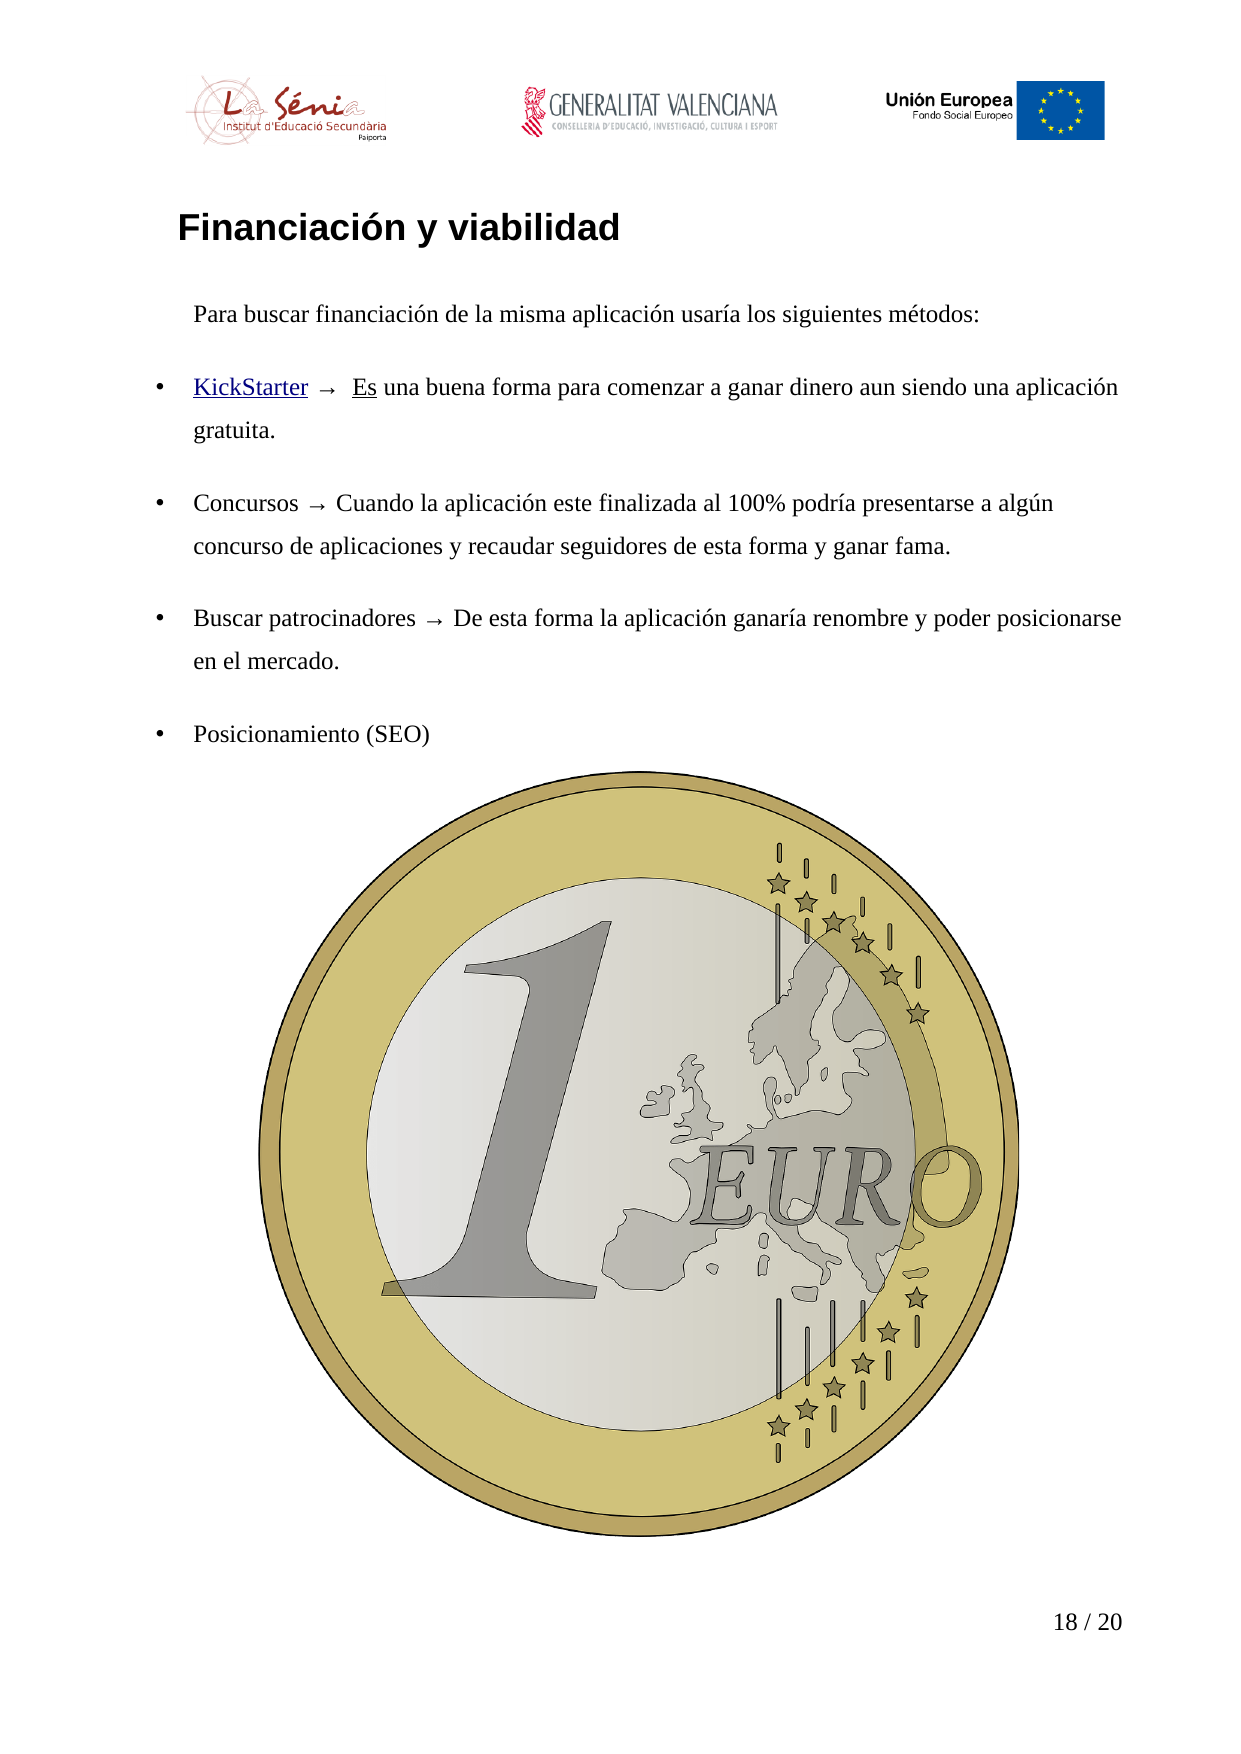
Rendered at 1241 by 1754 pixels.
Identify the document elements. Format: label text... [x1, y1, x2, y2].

list Posicionamiento (SEO) [156, 719, 1122, 748]
picture [258, 771, 1020, 1537]
subtitle Financiación y viabilidad [118, 205, 1122, 248]
list KickStarter → Es una buena forma para comenzar a ganar dinero aun siendo una aplicación gratuita. [156, 372, 1122, 444]
list Concursos → Cuando la aplicación este finalizada al 100% podría presentarse a algún concurso de aplicaciones y recaudar seguidores de esta forma y ganar fama. [156, 488, 1122, 559]
list Buscar patrocinadores → De esta forma la aplicación ganaría renombre y poder posicionarse en el mercado. [156, 603, 1122, 675]
list Para buscar financiación de la misma aplicación usaría los siguientes métodos: [156, 299, 1122, 328]
picture [106, 56, 1111, 166]
